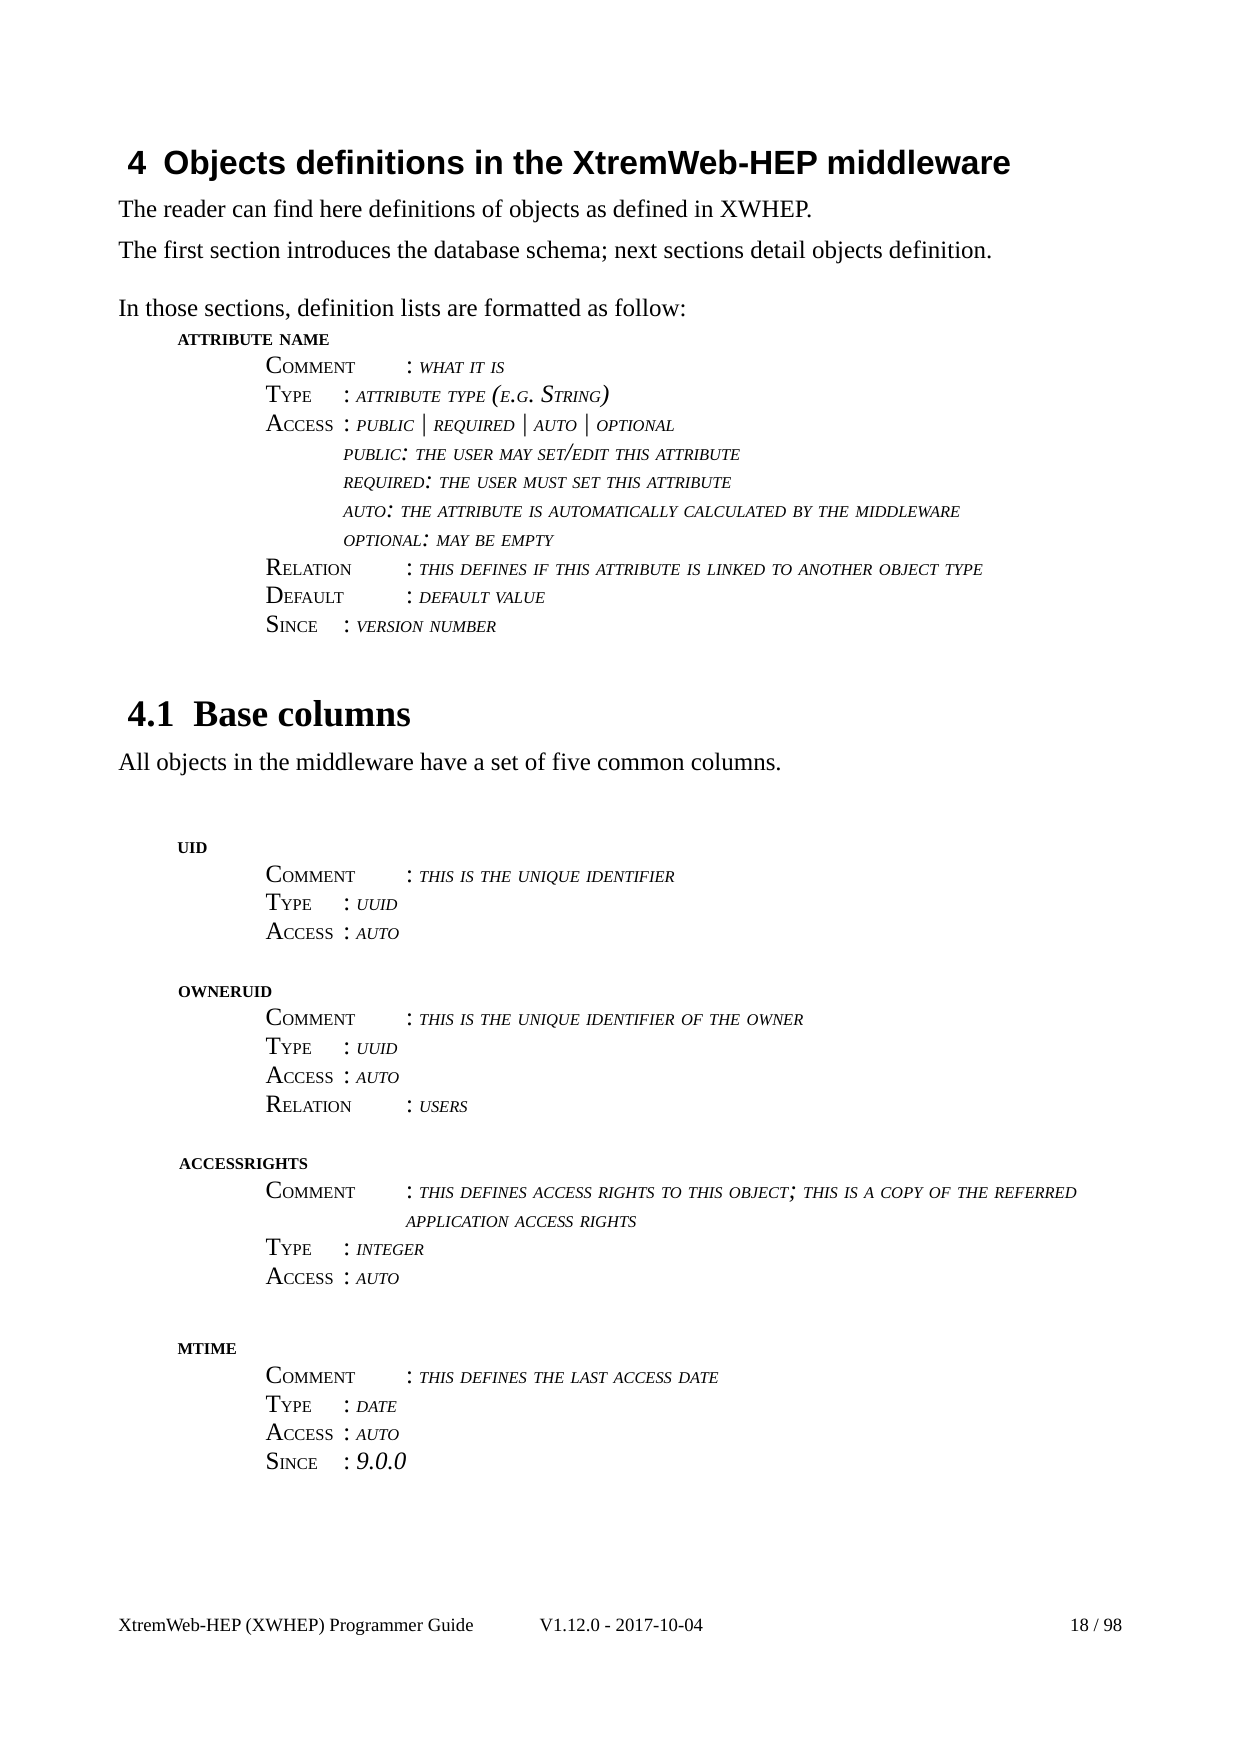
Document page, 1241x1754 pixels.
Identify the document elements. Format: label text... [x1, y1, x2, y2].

text Relation : users [265, 1089, 1122, 1117]
text Comment : this defines the last access date [265, 1360, 1122, 1389]
text Type : uuid [265, 887, 1122, 916]
text public: the user may set/edit this attribute [265, 437, 1122, 466]
text Access : auto [265, 1060, 1122, 1089]
text Comment : this is the unique identifier of the owner [265, 1002, 1122, 1031]
text The reader can find here definitions of objects as defined in XWHEP. [118, 194, 1122, 223]
text Type : attribute type (e.g. String) [265, 379, 1122, 408]
text Type : integer [265, 1232, 1122, 1261]
text required: the user must set this attribute [265, 466, 1122, 494]
text Default : default value [265, 581, 1122, 609]
text auto: the attribute is automatically calculated by the middleware [265, 494, 1122, 523]
text In those sections, definition lists are formatted as follow: [118, 293, 1122, 322]
text accessrights [179, 1146, 1122, 1175]
text Since : 9.0.0 [265, 1446, 1122, 1475]
text Relation : this defines if this attribute is linked to another object type [265, 552, 1122, 581]
text Type : uuid [265, 1031, 1122, 1060]
text Access : auto [265, 1261, 1122, 1290]
text uid [118, 830, 1122, 859]
text All objects in the middleware have a set of five common columns. [118, 747, 1122, 776]
text mtime [177, 1331, 1122, 1360]
text Access : auto [265, 916, 1122, 945]
subtitle Objects definitions in the XtremWeb-HEP middleware [118, 143, 1122, 182]
text Access : public | required | auto | optional [265, 408, 1122, 437]
text Comment : this is the unique identifier [265, 859, 1122, 887]
text Since : version number [265, 609, 1122, 638]
text Comment : what it is [265, 351, 1122, 379]
text attribute name [177, 322, 1122, 351]
text optional: may be empty [265, 523, 1122, 552]
subtitle Base columns [118, 692, 1122, 735]
text Type : date [265, 1389, 1122, 1417]
text Access : auto [265, 1417, 1122, 1446]
text Comment : this defines access rights to this object; this is a copy of the referred application access rights [265, 1175, 1122, 1232]
text The first section introduces the database schema; next sections detail objects definition. [118, 236, 1122, 264]
text owneruid [178, 974, 1122, 1002]
